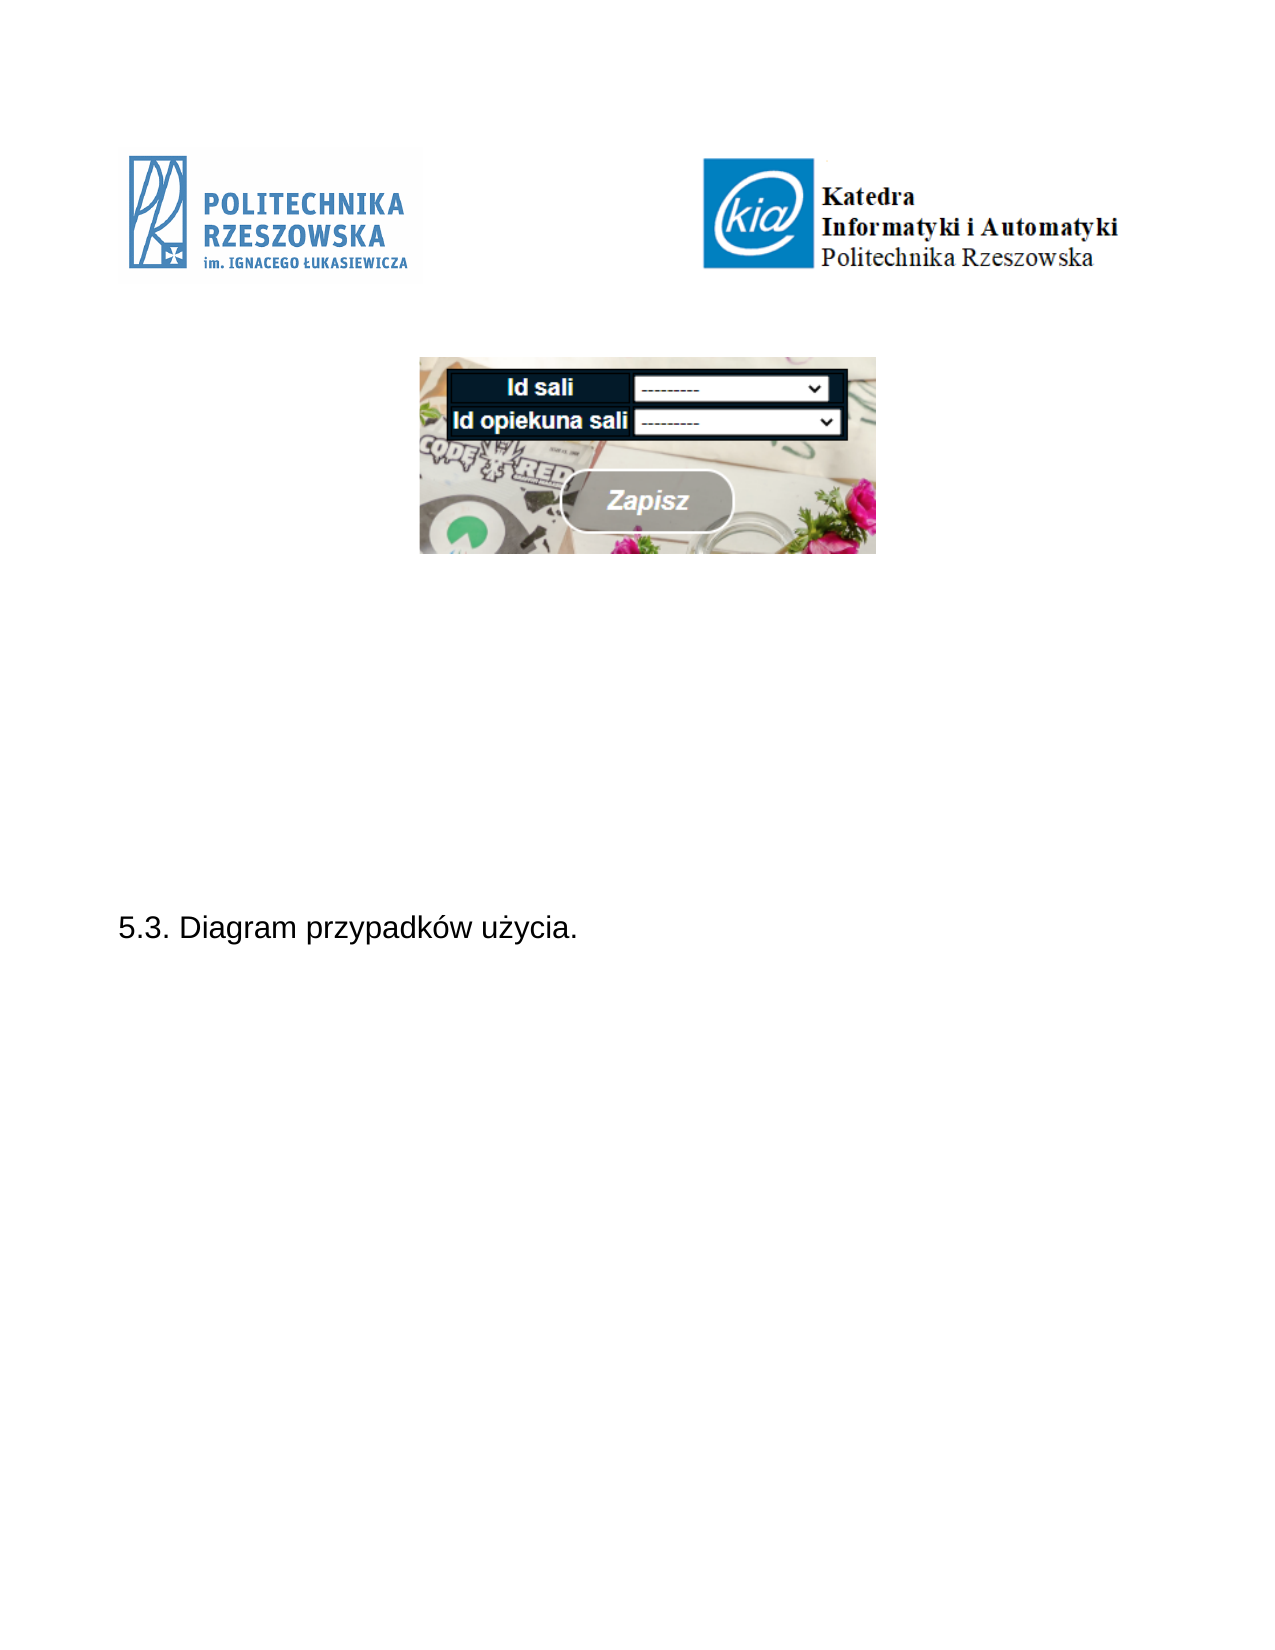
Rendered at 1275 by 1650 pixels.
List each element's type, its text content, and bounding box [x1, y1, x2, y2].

picture [419, 357, 876, 554]
subtitle 5.3. Diagram przypadków użycia. [118, 909, 1157, 945]
picture [118, 147, 423, 284]
picture [685, 143, 1147, 286]
